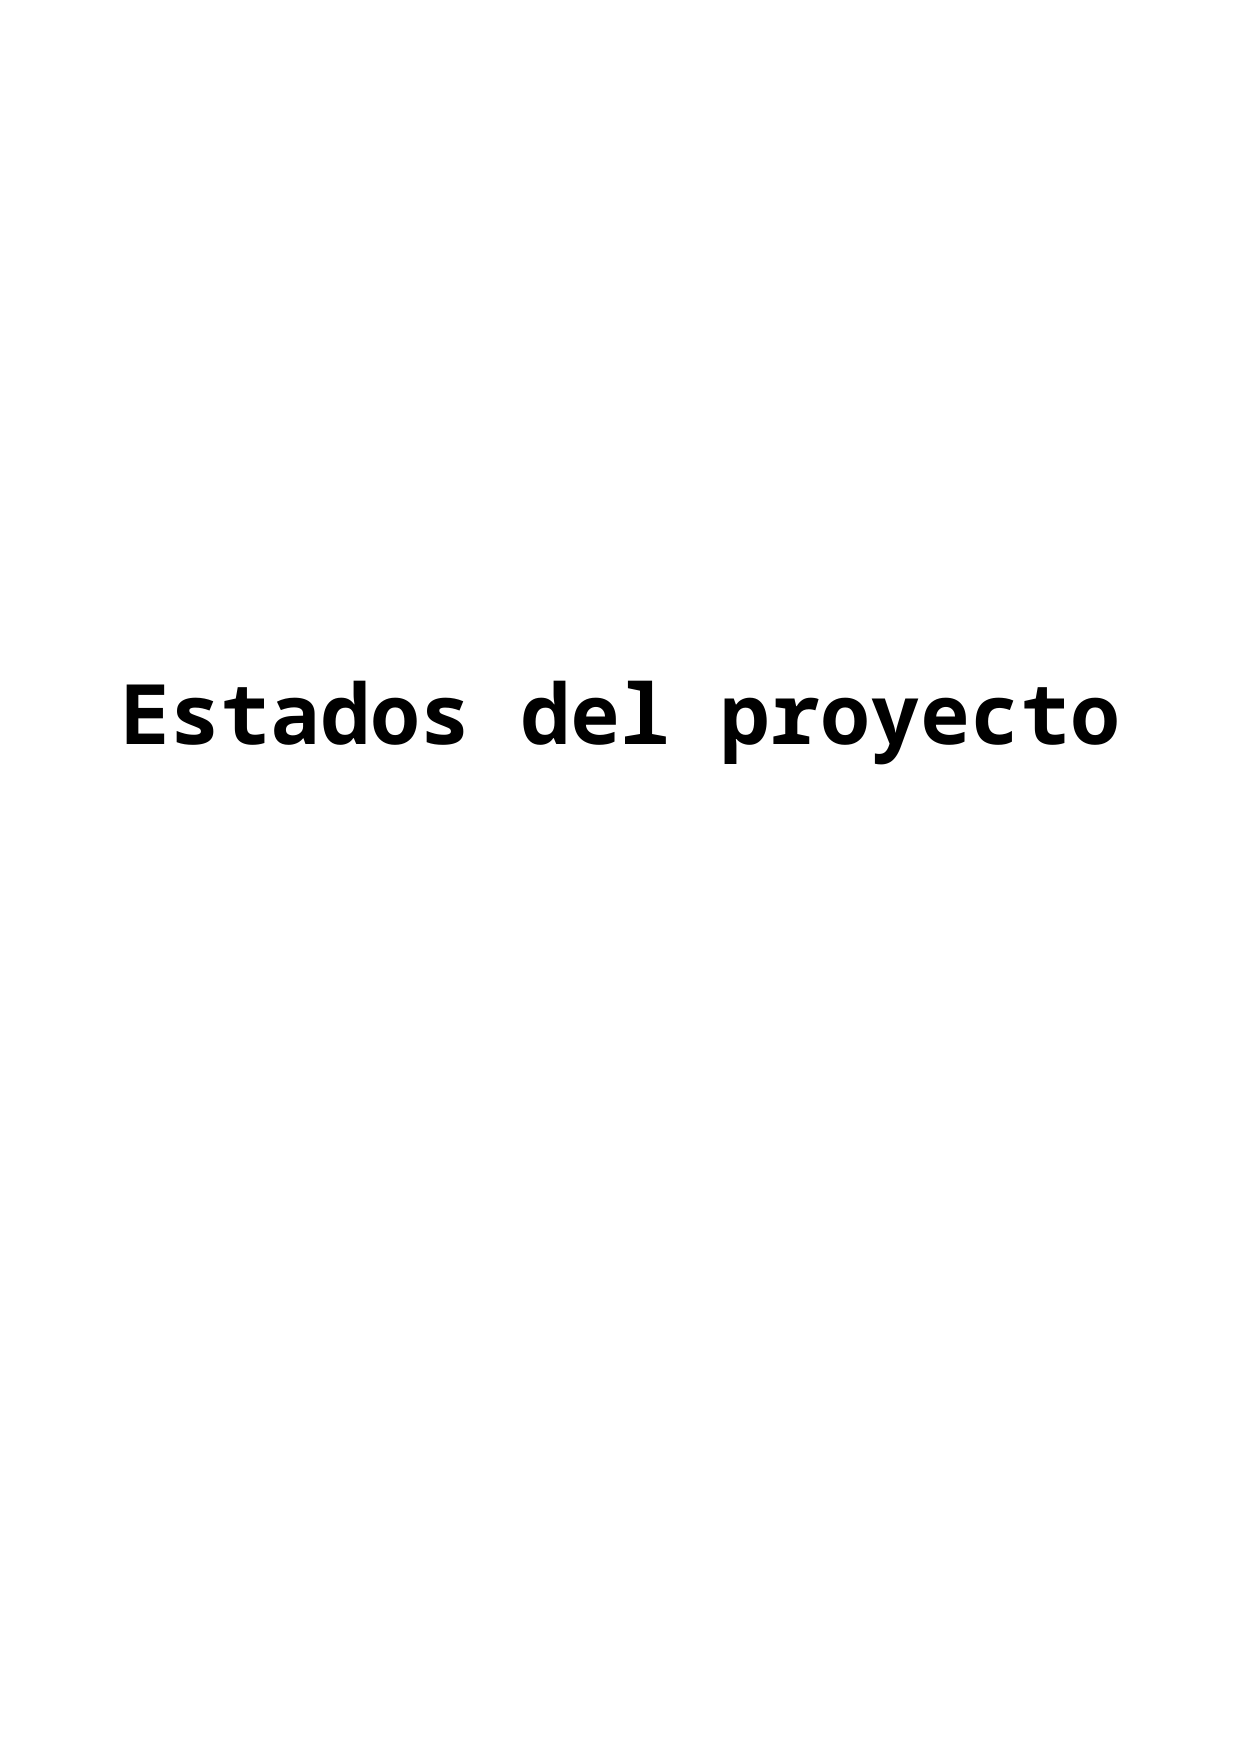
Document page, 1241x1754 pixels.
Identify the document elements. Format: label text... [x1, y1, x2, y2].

subtitle Estados del proyecto [118, 656, 1122, 769]
